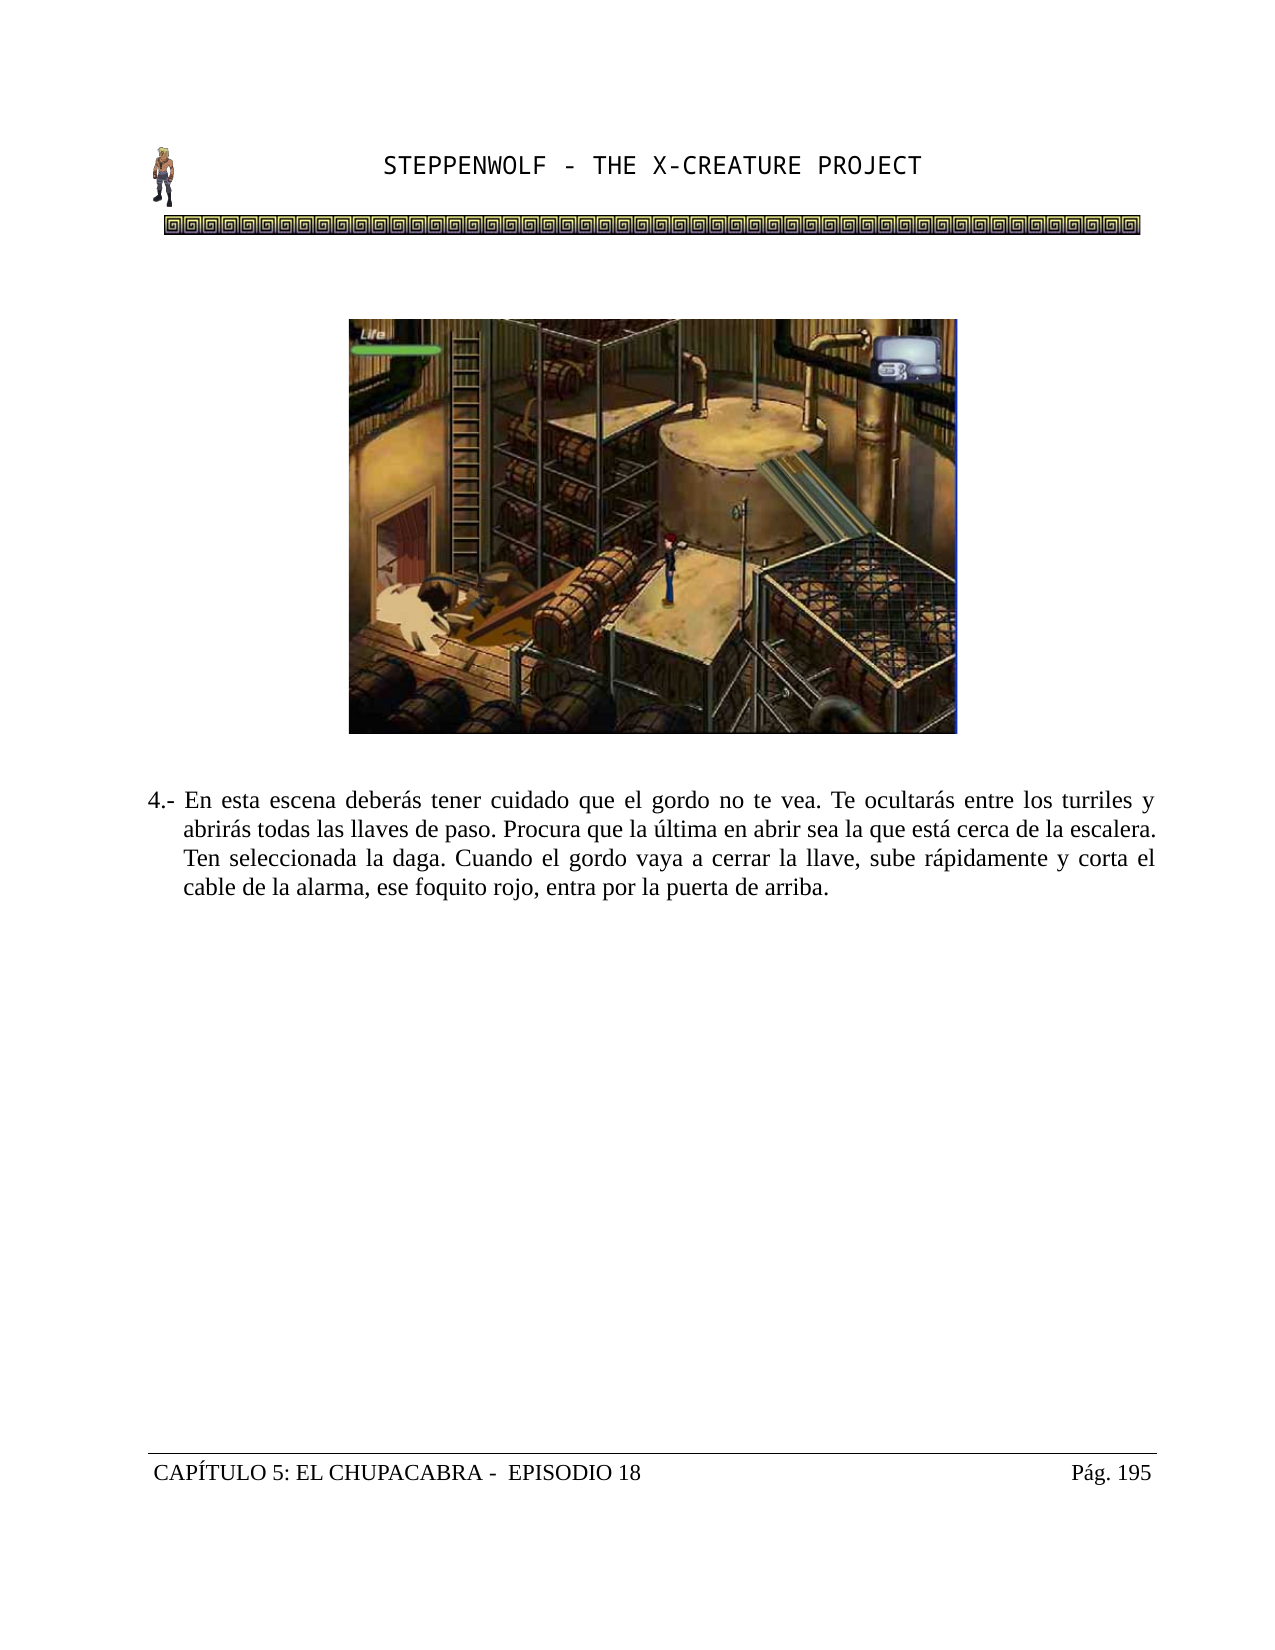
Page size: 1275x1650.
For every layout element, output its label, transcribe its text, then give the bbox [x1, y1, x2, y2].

picture [348, 319, 958, 734]
picture [147, 147, 181, 207]
picture [164, 215, 1141, 235]
text 4.- En esta escena deberás tener cuidado que el gordo no te vea. Te ocultarás entre los turriles y abrirás todas las llaves de paso. Procura que la última en abrir sea la que está cerca de la escalera. Ten seleccionada la daga. Cuando el gordo vaya a cerrar la llave, sube rápidamente y corta el cable de la alarma, ese foquito rojo, entra por la puerta de arriba. [148, 786, 1157, 901]
